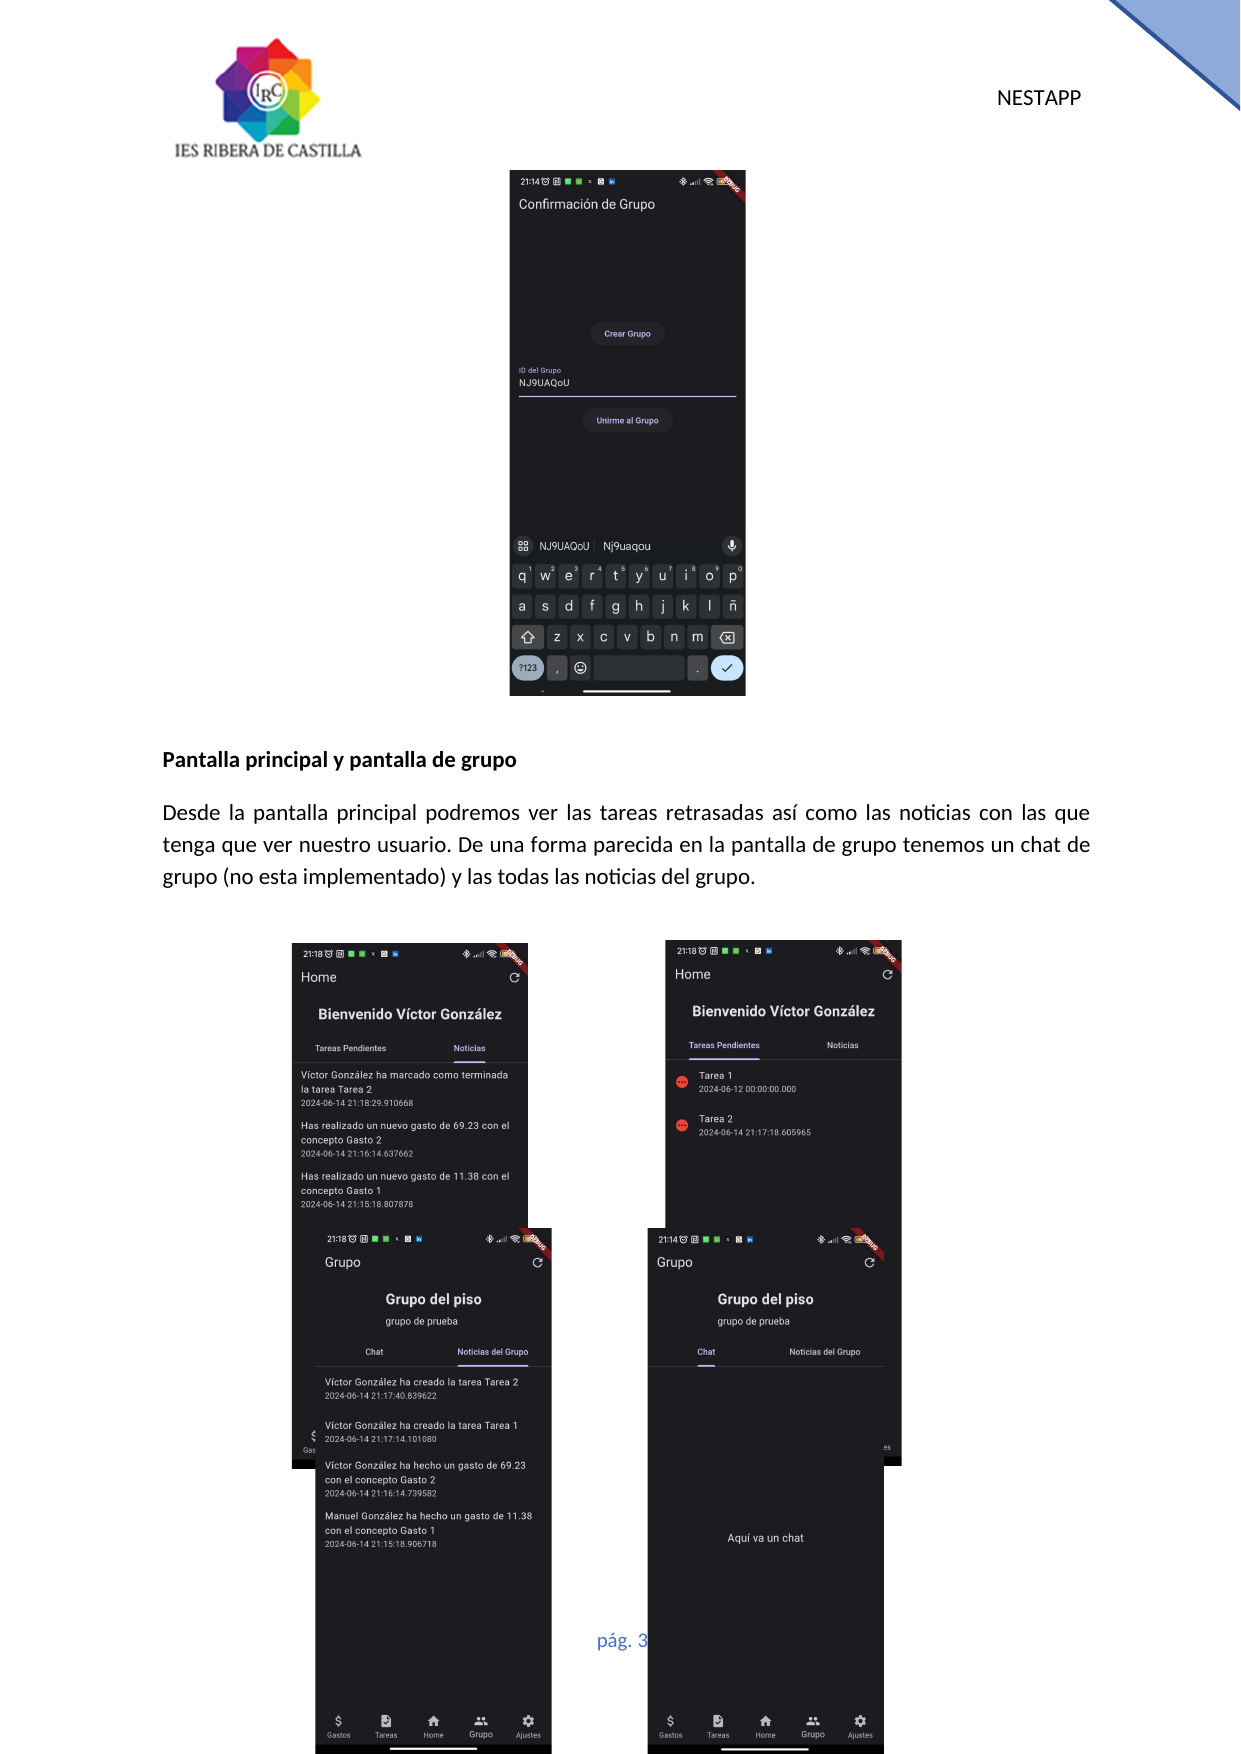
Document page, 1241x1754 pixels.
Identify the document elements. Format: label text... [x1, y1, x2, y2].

picture [509, 170, 746, 696]
subtitle Desde la pantalla principal podremos ver las tareas retrasadas así como las noticias con las que tenga que ver nuestro usuario. De una forma parecida en la pantalla de grupo tenemos un chat de grupo (no esta implementado) y las todas las noticias del grupo. [162, 798, 1093, 890]
picture [291, 943, 552, 1754]
picture [173, 29, 366, 164]
picture [647, 940, 902, 1754]
subtitle Pantalla principal y pantalla de grupo [162, 745, 1093, 773]
